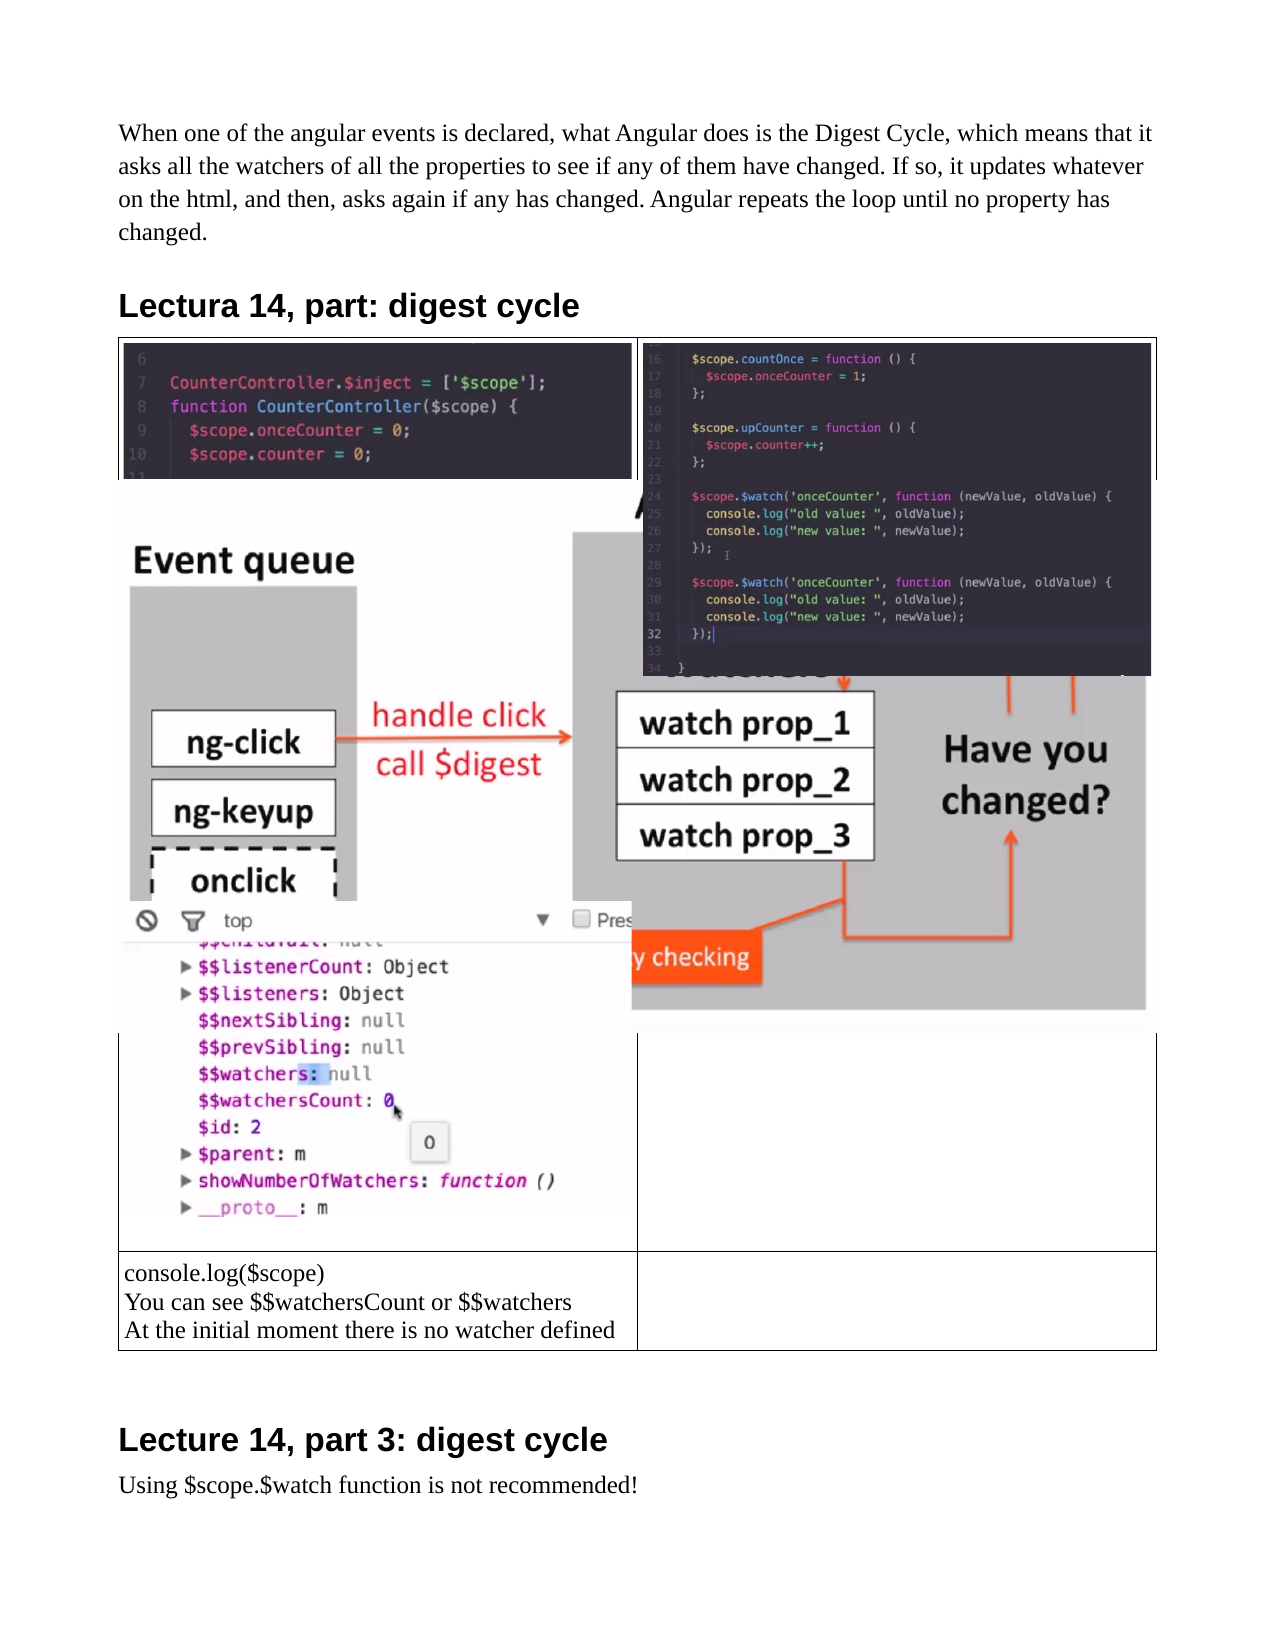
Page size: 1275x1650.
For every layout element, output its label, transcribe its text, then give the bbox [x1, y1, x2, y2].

table_header [119, 338, 637, 480]
table_cell [119, 1033, 637, 1251]
table_header [638, 338, 1156, 480]
table_cell [638, 1252, 1156, 1350]
text Using $scope.$watch function is not recommended! [118, 1471, 1157, 1499]
picture [118, 343, 1157, 1217]
picture [123, 343, 632, 479]
subtitle Lectura 14, part: digest cycle [118, 286, 1157, 324]
table_cell console.log($scope) You can see $$watchersCount or $$watchers At the initial moment there is no watcher defined [119, 1252, 637, 1350]
text When one of the angular events is declared, what Angular does is the Digest Cycle, which means that it asks all the watchers of all the properties to see if any of them have changed. If so, it updates whatever on the html, and then, asks again if any has changed. Angular repeats the loop until no property has changed. [118, 118, 1157, 246]
table_cell [638, 1033, 1156, 1251]
subtitle Lecture 14, part 3: digest cycle [118, 1419, 1157, 1458]
